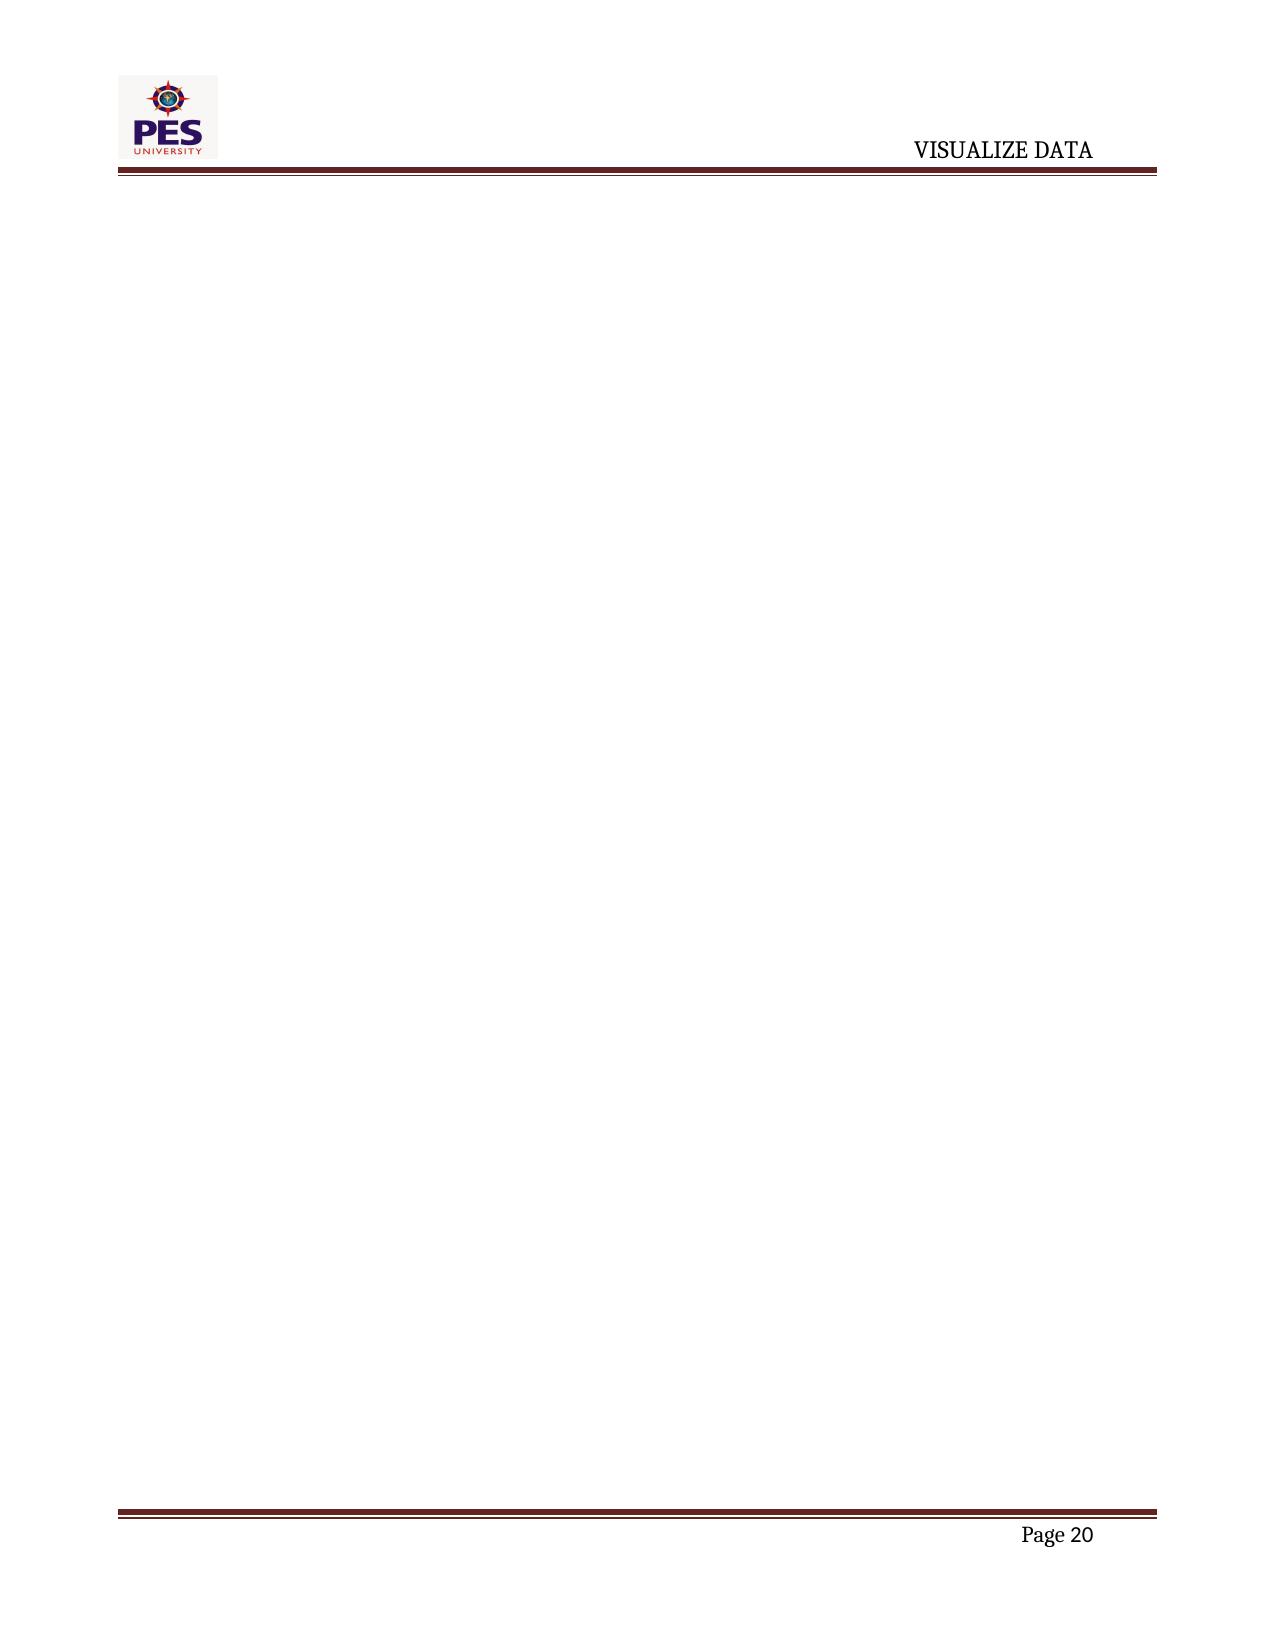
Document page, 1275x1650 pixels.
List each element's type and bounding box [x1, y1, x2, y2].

picture [118, 75, 218, 159]
